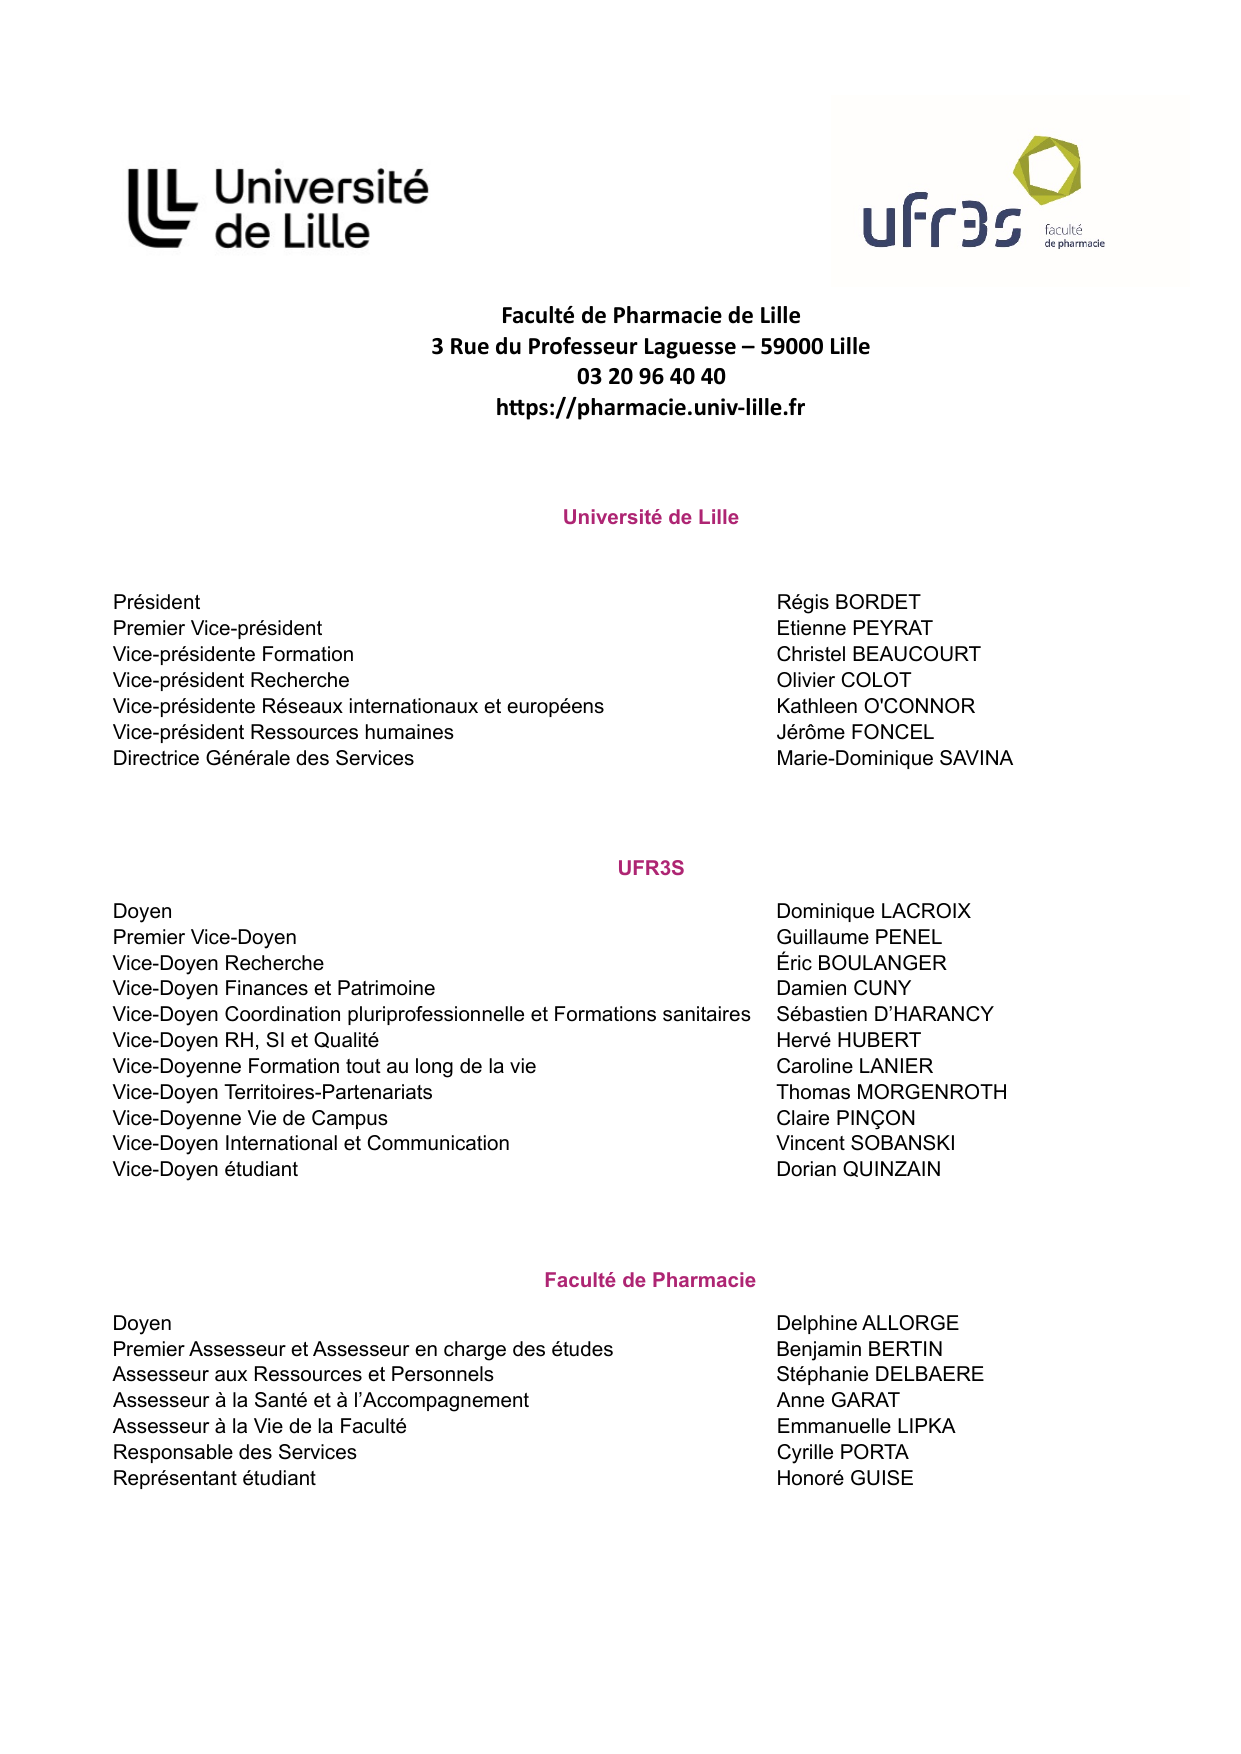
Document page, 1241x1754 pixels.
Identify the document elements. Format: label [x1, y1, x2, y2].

picture [86, 126, 471, 290]
picture [831, 95, 1190, 287]
